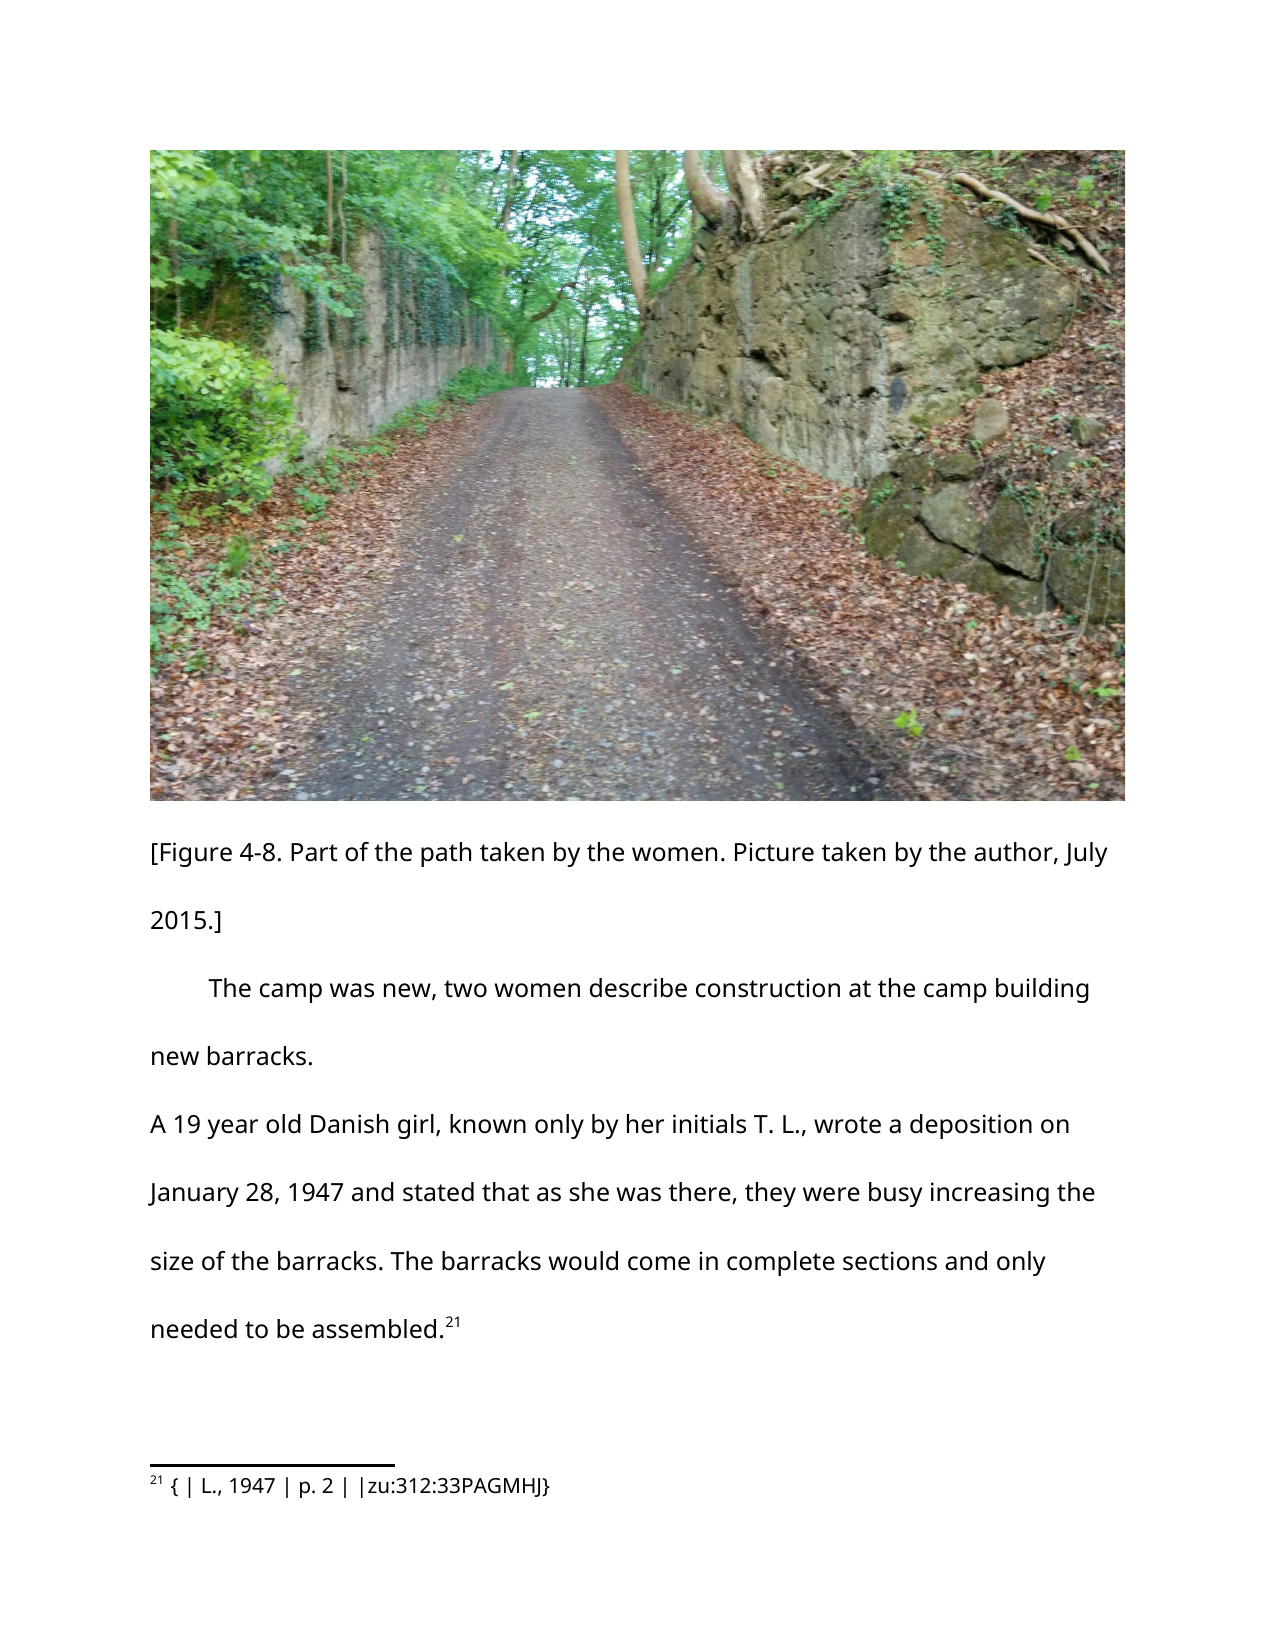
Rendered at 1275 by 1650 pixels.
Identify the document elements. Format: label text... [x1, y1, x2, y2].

text [Figure 4-8. Part of the path taken by the women. Picture taken by the author, July 2015.] [150, 834, 1125, 937]
picture [150, 150, 1125, 801]
text The camp was new, two women describe construction at the camp building new barracks. [150, 971, 1125, 1073]
text { | L., 1947 | p. 2 | |zu:312:33PAGMHJ} [150, 1472, 1125, 1500]
text A 19 year old Danish girl, known only by her initials T. L., wrote a deposition on January 28, 1947 and stated that as she was there, they were busy increasing the size of the barracks. The barracks would come in complete sections and only needed to be assembled. [150, 1107, 1125, 1345]
